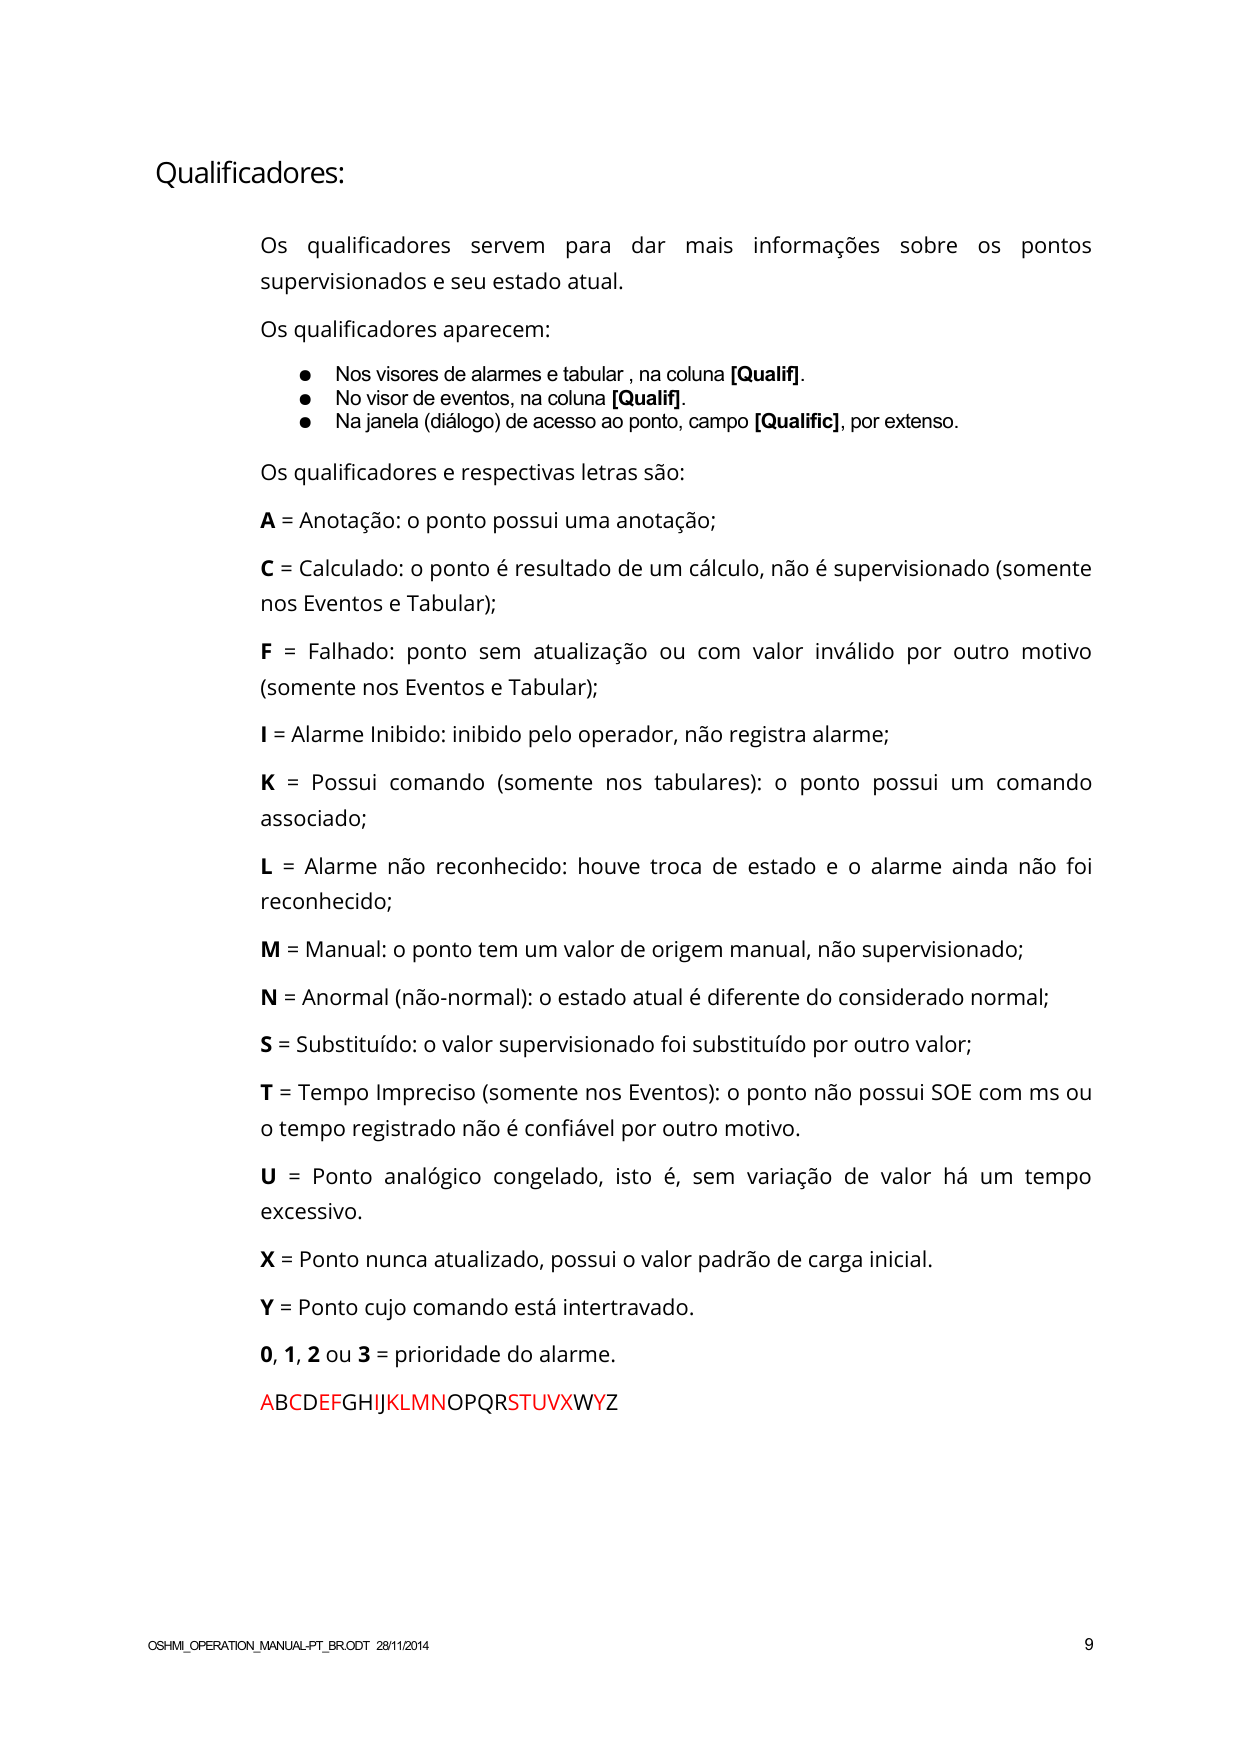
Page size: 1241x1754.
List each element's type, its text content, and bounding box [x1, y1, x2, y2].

text Os qualificadores aparecem: [260, 314, 1093, 343]
text S = Substituído: o valor supervisionado foi substituído por outro valor; [260, 1029, 1093, 1059]
list Na janela (diálogo) de acesso ao ponto, campo [Qualific], por extenso. [298, 409, 1093, 433]
text F = Falhado: ponto sem atualização ou com valor inválido por outro motivo (somente nos Eventos e Tabular); [260, 636, 1093, 702]
list Nos visores de alarmes e tabular , na coluna [Qualif]. [298, 361, 1093, 385]
text K = Possui comando (somente nos tabulares): o ponto possui um comando associado; [260, 767, 1093, 833]
text N = Anormal (não-normal): o estado atual é diferente do considerado normal; [260, 982, 1093, 1012]
text Os qualificadores servem para dar mais informações sobre os pontos supervisionados e seu estado atual. [260, 230, 1093, 296]
text Y = Ponto cujo comando está intertravado. [260, 1292, 1093, 1322]
text C = Calculado: o ponto é resultado de um cálculo, não é supervisionado (somente nos Eventos e Tabular); [260, 553, 1093, 618]
list No visor de eventos, na coluna [Qualif]. [298, 385, 1093, 409]
text U = Ponto analógico congelado, isto é, sem variação de valor há um tempo excessivo. [260, 1161, 1093, 1226]
subtitle Qualificadores: [149, 146, 1093, 211]
text X = Ponto nunca atualizado, possui o valor padrão de carga inicial. [260, 1244, 1093, 1274]
text I = Alarme Inibido: inibido pelo operador, não registra alarme; [260, 719, 1093, 749]
text 0, 1, 2 ou 3 = prioridade do alarme. [260, 1339, 1093, 1369]
text L = Alarme não reconhecido: houve troca de estado e o alarme ainda não foi reconhecido; [260, 851, 1093, 916]
text ABCDEFGHIJKLMNOPQRSTUVXWYZ [260, 1387, 1093, 1417]
text T = Tempo Impreciso (somente nos Eventos): o ponto não possui SOE com ms ou o tempo registrado não é confiável por outro motivo. [260, 1077, 1093, 1143]
text A = Anotação: o ponto possui uma anotação; [260, 505, 1093, 535]
text Os qualificadores e respectivas letras são: [260, 457, 1093, 487]
text M = Manual: o ponto tem um valor de origem manual, não supervisionado; [260, 934, 1093, 964]
